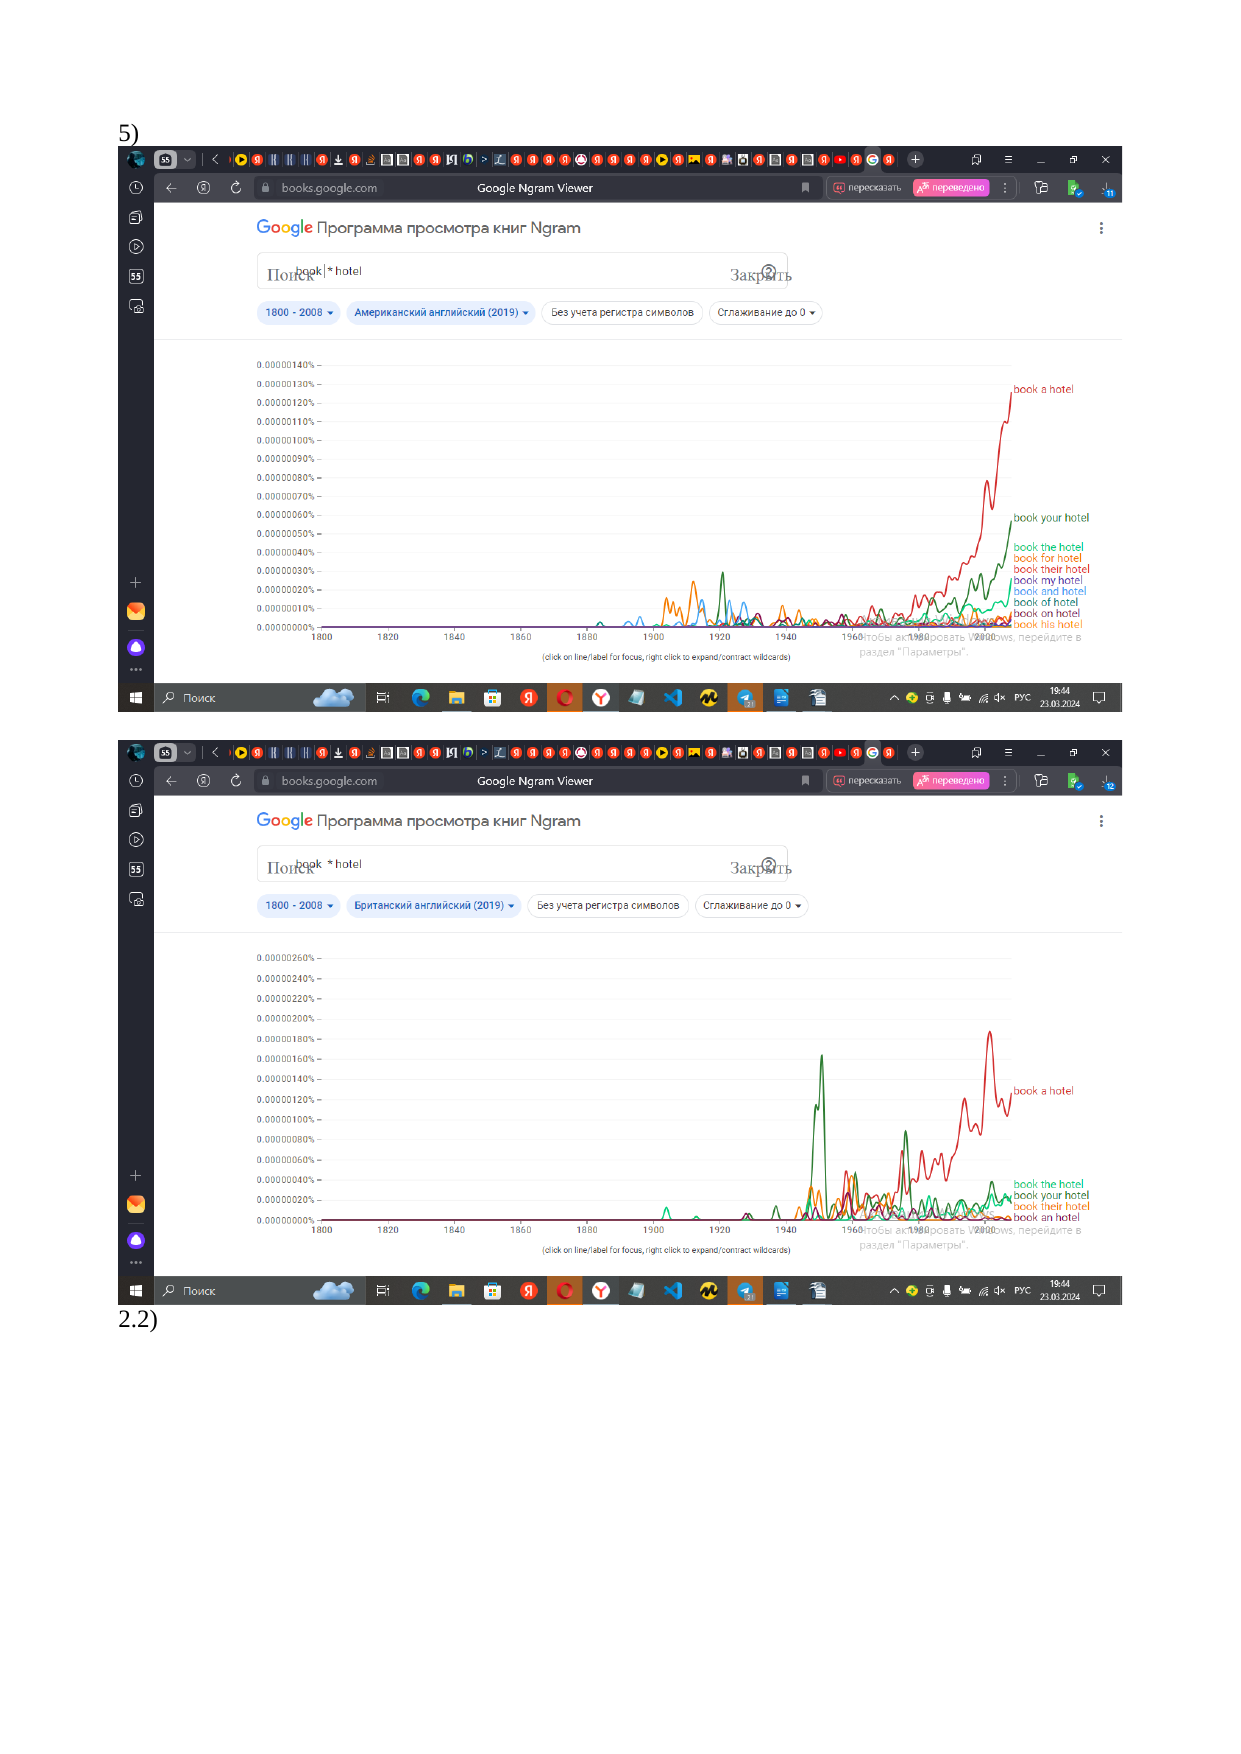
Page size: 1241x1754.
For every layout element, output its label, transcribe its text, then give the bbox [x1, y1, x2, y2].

text 2.2) [118, 1305, 1122, 1333]
picture [118, 146, 1123, 712]
picture [118, 740, 1123, 1305]
text 5) [118, 118, 1122, 146]
